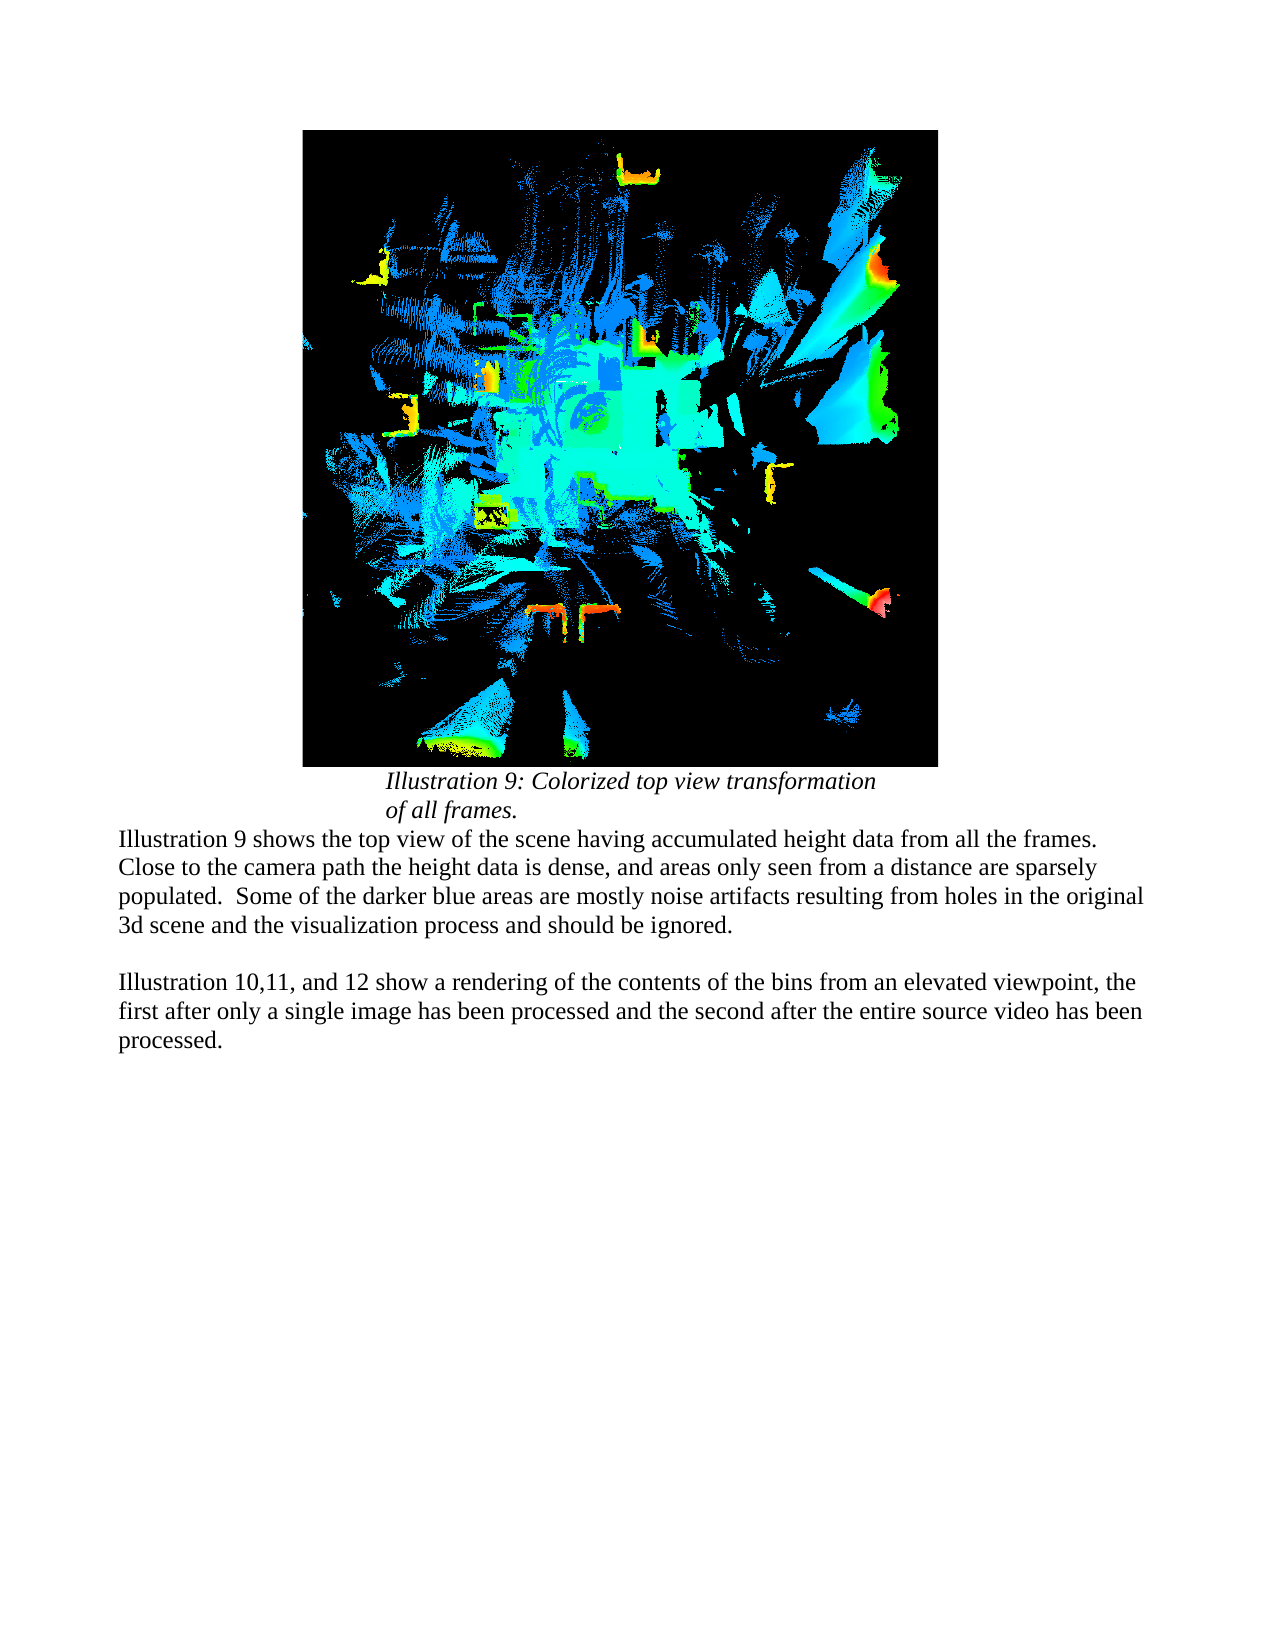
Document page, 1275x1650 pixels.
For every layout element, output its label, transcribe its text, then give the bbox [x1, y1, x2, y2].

text Illustration 9: Colorized top view transformation of all frames. [385, 767, 890, 824]
text Illustration 10,11, and 12 show a rendering of the contents of the bins from an elevated viewpoint, the first after only a single image has been processed and the second after the entire source video has been processed. [118, 967, 1157, 1054]
text Illustration 9 shows the top view of the scene having accumulated height data from all the frames. Close to the camera path the height data is dense, and areas only seen from a distance are sparsely populated. Some of the darker blue areas are mostly noise artifacts resulting from holes in the original 3d scene and the visualization process and should be ignored. [118, 118, 1157, 939]
picture [302, 130, 939, 767]
